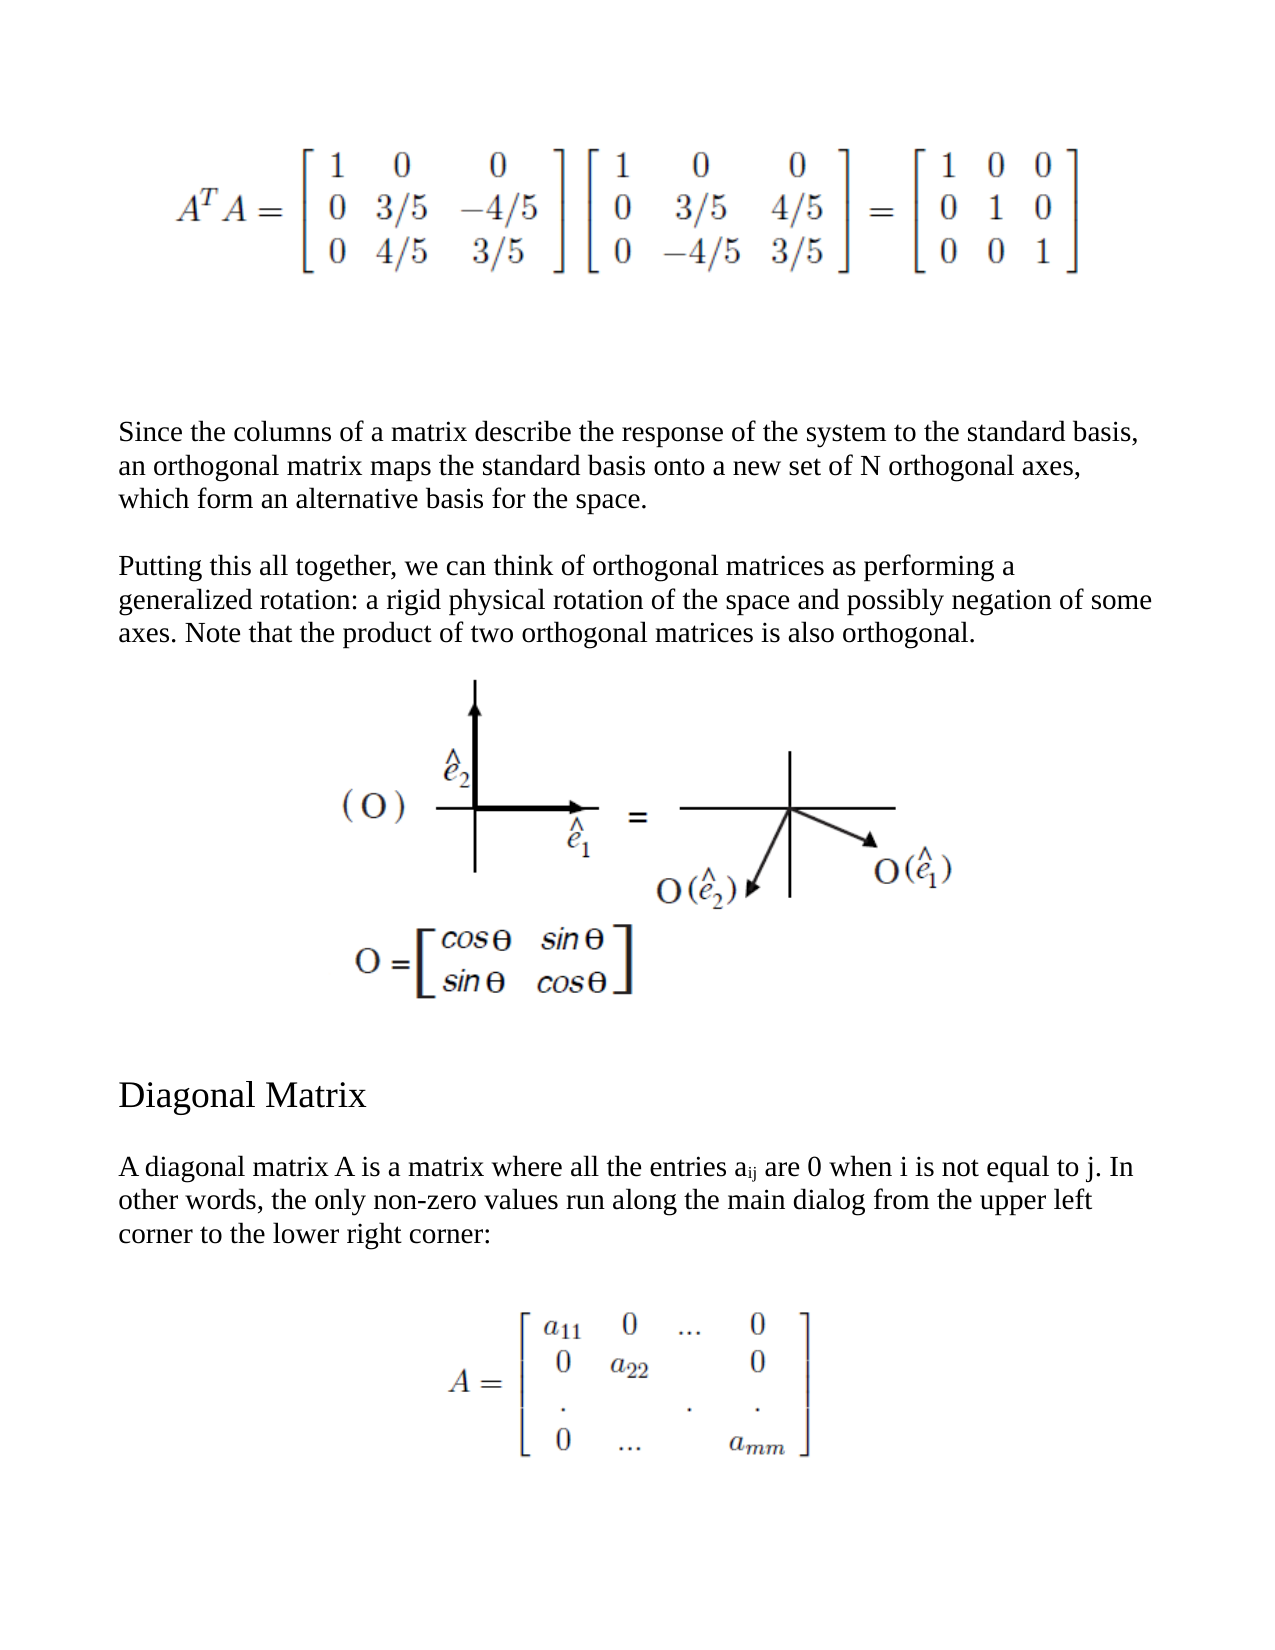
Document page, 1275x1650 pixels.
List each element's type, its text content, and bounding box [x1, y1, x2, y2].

text Diagonal Matrix [118, 1072, 1157, 1115]
picture [147, 118, 1128, 304]
picture [283, 649, 992, 1039]
picture [426, 1282, 849, 1495]
text Putting this all together, we can think of orthogonal matrices as performing a generalized rotation: a rigid physical rotation of the space and possibly negation of some axes. Note that the product of two orthogonal matrices is also orthogonal. [118, 548, 1157, 649]
text A diagonal matrix A is a matrix where all the entries aij are 0 when i is not equal to j. In other words, the only non-zero values run along the main dialog from the upper left corner to the lower right corner: [118, 1149, 1157, 1249]
text Since the columns of a matrix describe the response of the system to the standard basis, [118, 414, 1157, 448]
text an orthogonal matrix maps the standard basis onto a new set of N orthogonal axes, which form an alternative basis for the space. [118, 448, 1157, 515]
